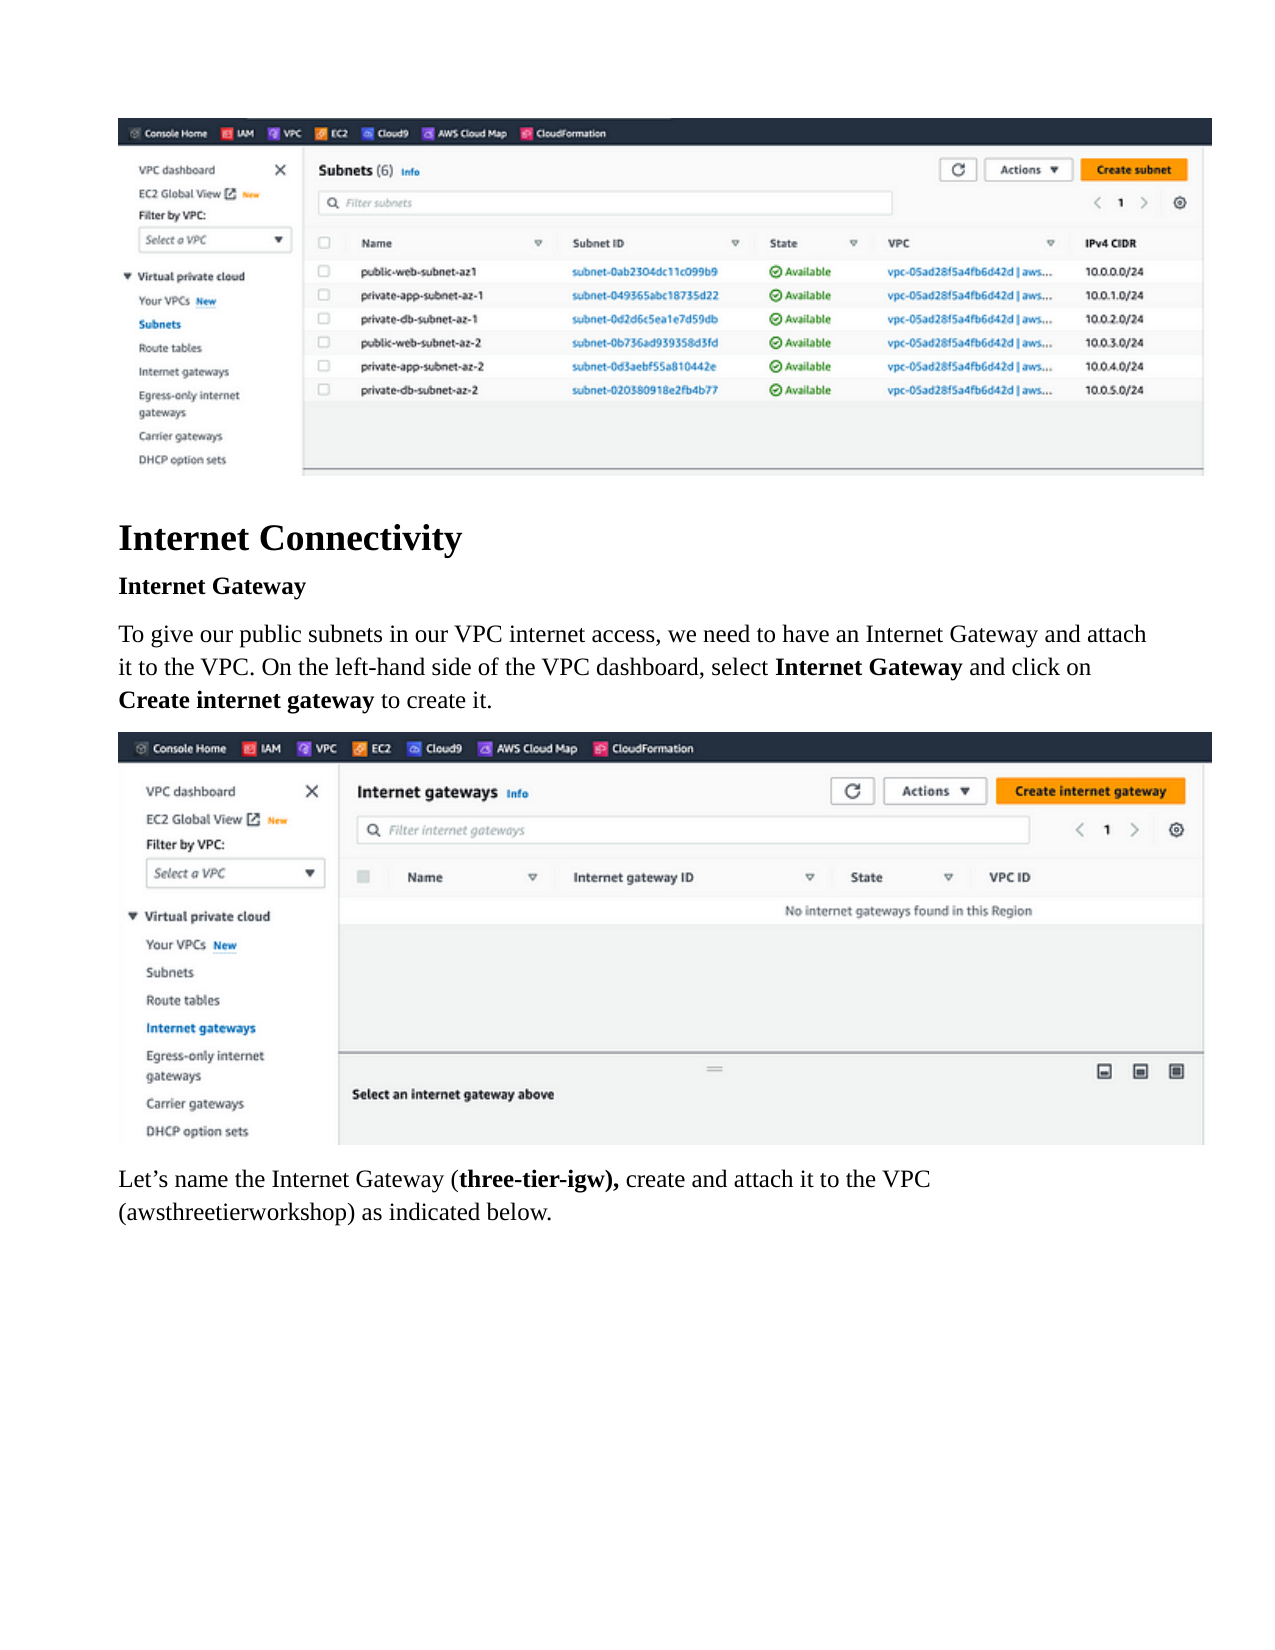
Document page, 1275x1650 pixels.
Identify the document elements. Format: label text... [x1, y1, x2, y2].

text Let’s name the Internet Gateway (three-tier-igw), create and attach it to the VPC (awsthreetierworkshop) as indicated below. [118, 1164, 1157, 1226]
text To give our public subnets in our VPC internet access, we need to have an Internet Gateway and attach it to the VPC. On the left-hand side of the VPC dashboard, select Internet Gateway and click on Create internet gateway to create it. [118, 619, 1157, 714]
picture [118, 118, 1212, 476]
picture [118, 732, 1212, 1145]
text Internet Gateway [118, 571, 1157, 600]
subtitle Internet Connectivity [118, 516, 1157, 559]
